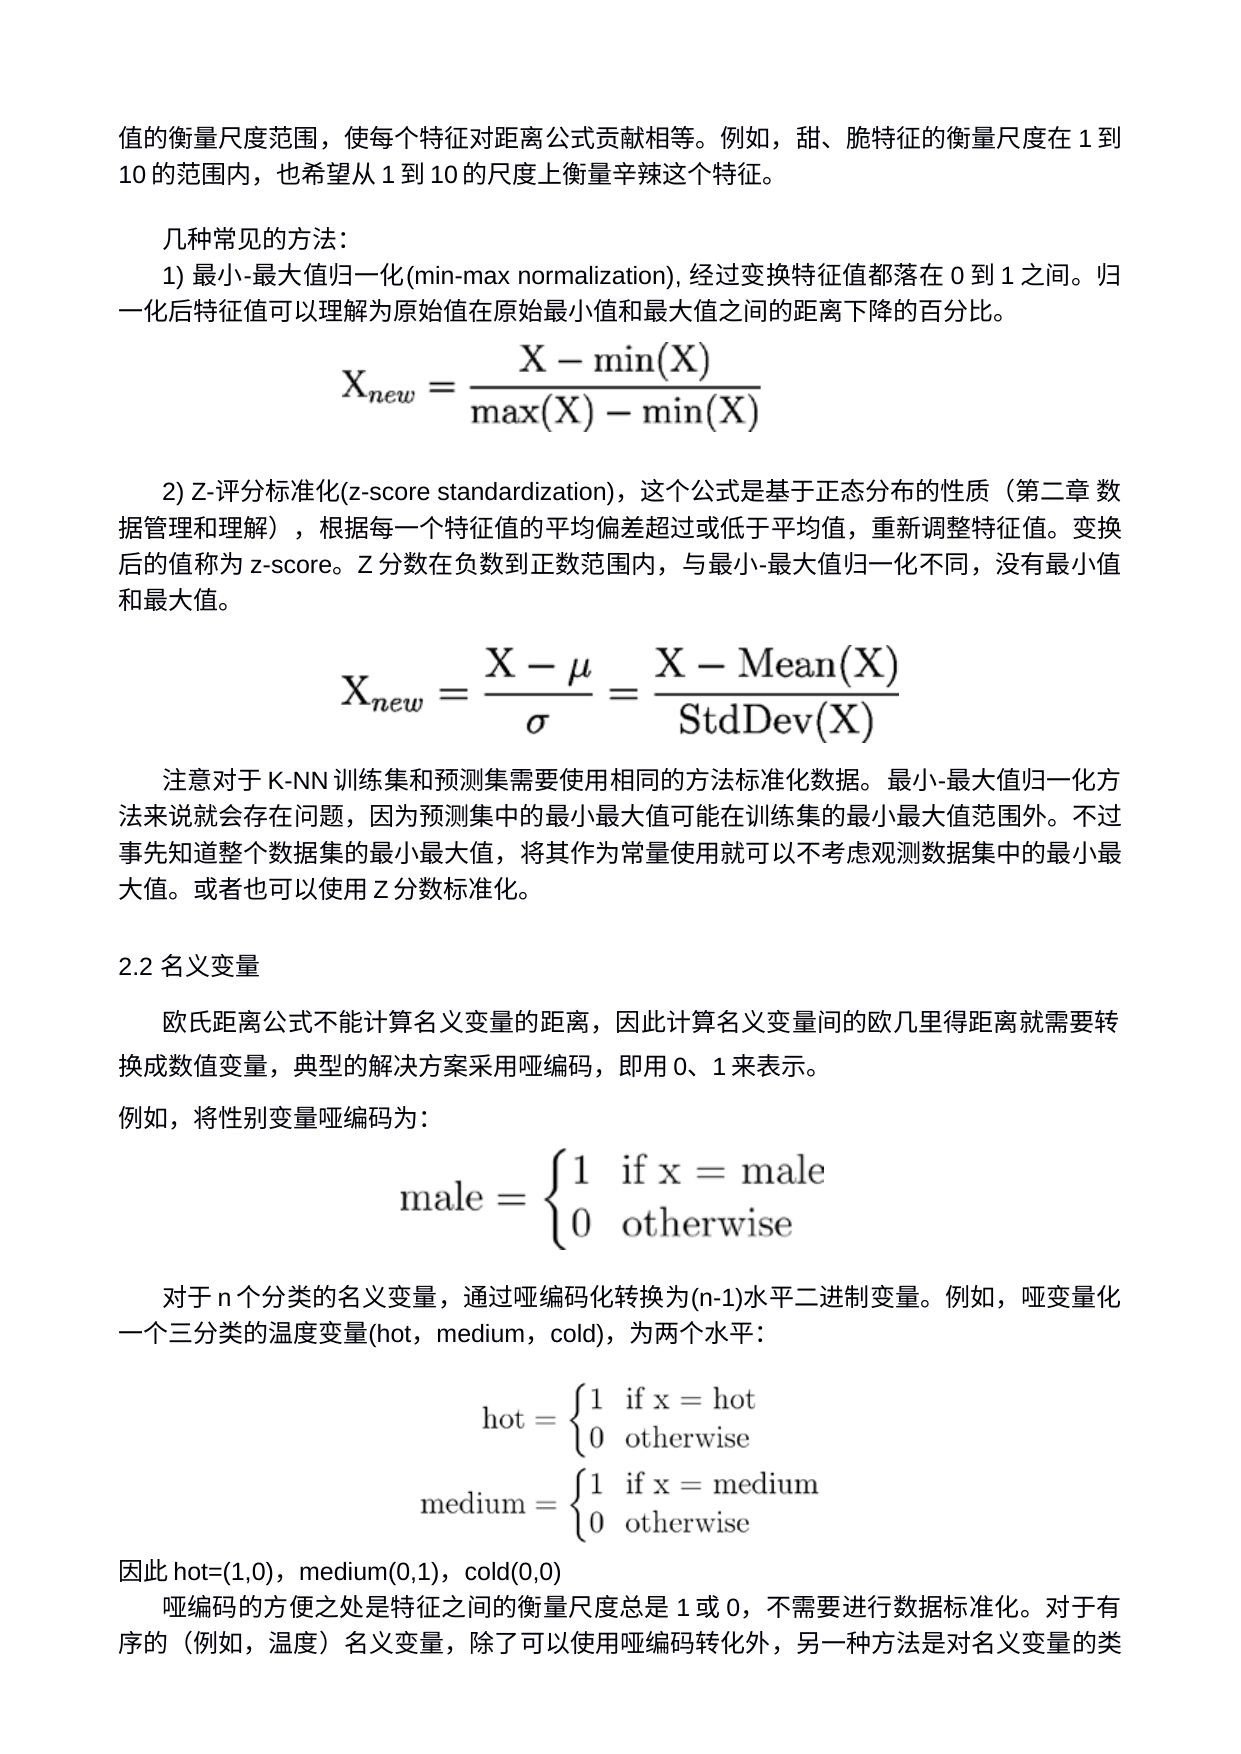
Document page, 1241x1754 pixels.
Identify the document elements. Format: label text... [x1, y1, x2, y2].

text 1) 最小-最大值归一化(min-max normalization), 经过变换特征值都落在0到1之间。归一化后特征值可以理解为原始值在原始最小值和最大值之间的距离下降的百分比。 [118, 256, 1122, 328]
subtitle 2.2 名义变量 [118, 947, 1122, 983]
text 值的衡量尺度范围，使每个特征对距离公式贡献相等。例如，甜、脆特征的衡量尺度在1到10的范围内，也希望从1到10的尺度上衡量辛辣这个特征。 [118, 118, 1122, 191]
text 对于n个分类的名义变量，通过哑编码化转换为(n-1)水平二进制变量。例如，哑变量化一个三分类的温度变量(hot，medium，cold)，为两个水平： [118, 1277, 1122, 1350]
text 注意对于K-NN训练集和预测集需要使用相同的方法标准化数据。最小-最大值归一化方法来说就会存在问题，因为预测集中的最小最大值可能在训练集的最小最大值范围外。不过事先知道整个数据集的最小最大值，将其作为常量使用就可以不考虑观测数据集中的最小最大值。或者也可以使用Z分数标准化。 [118, 761, 1122, 906]
text 哑编码的方便之处是特征之间的衡量尺度总是1或0，不需要进行数据标准化。对于有序的（例如，温度）名义变量，除了可以使用哑编码转化外，另一种方法是对名义变量的类 [118, 1587, 1122, 1660]
text 2) Z-评分标准化(z-score standardization)，这个公式是基于正态分布的性质（第二章 数据管理和理解），根据每一个特征值的平均偏差超过或低于平均值，重新调整特征值。变换后的值称为z-score。Z分数在负数到正数范围内，与最小-最大值归一化不同，没有最小值和最大值。 [118, 472, 1122, 617]
text 欧氏距离公式不能计算名义变量的距离，因此计算名义变量间的欧几里得距离就需要转换成数值变量，典型的解决方案采用哑编码，即用0、1来表示。 [118, 1003, 1122, 1082]
text 因此hot=(1,0)，medium(0,1)，cold(0,0) [118, 1551, 1122, 1587]
text 例如，将性别变量哑编码为： [118, 1104, 1122, 1133]
text 几种常见的方法： [118, 219, 1122, 256]
